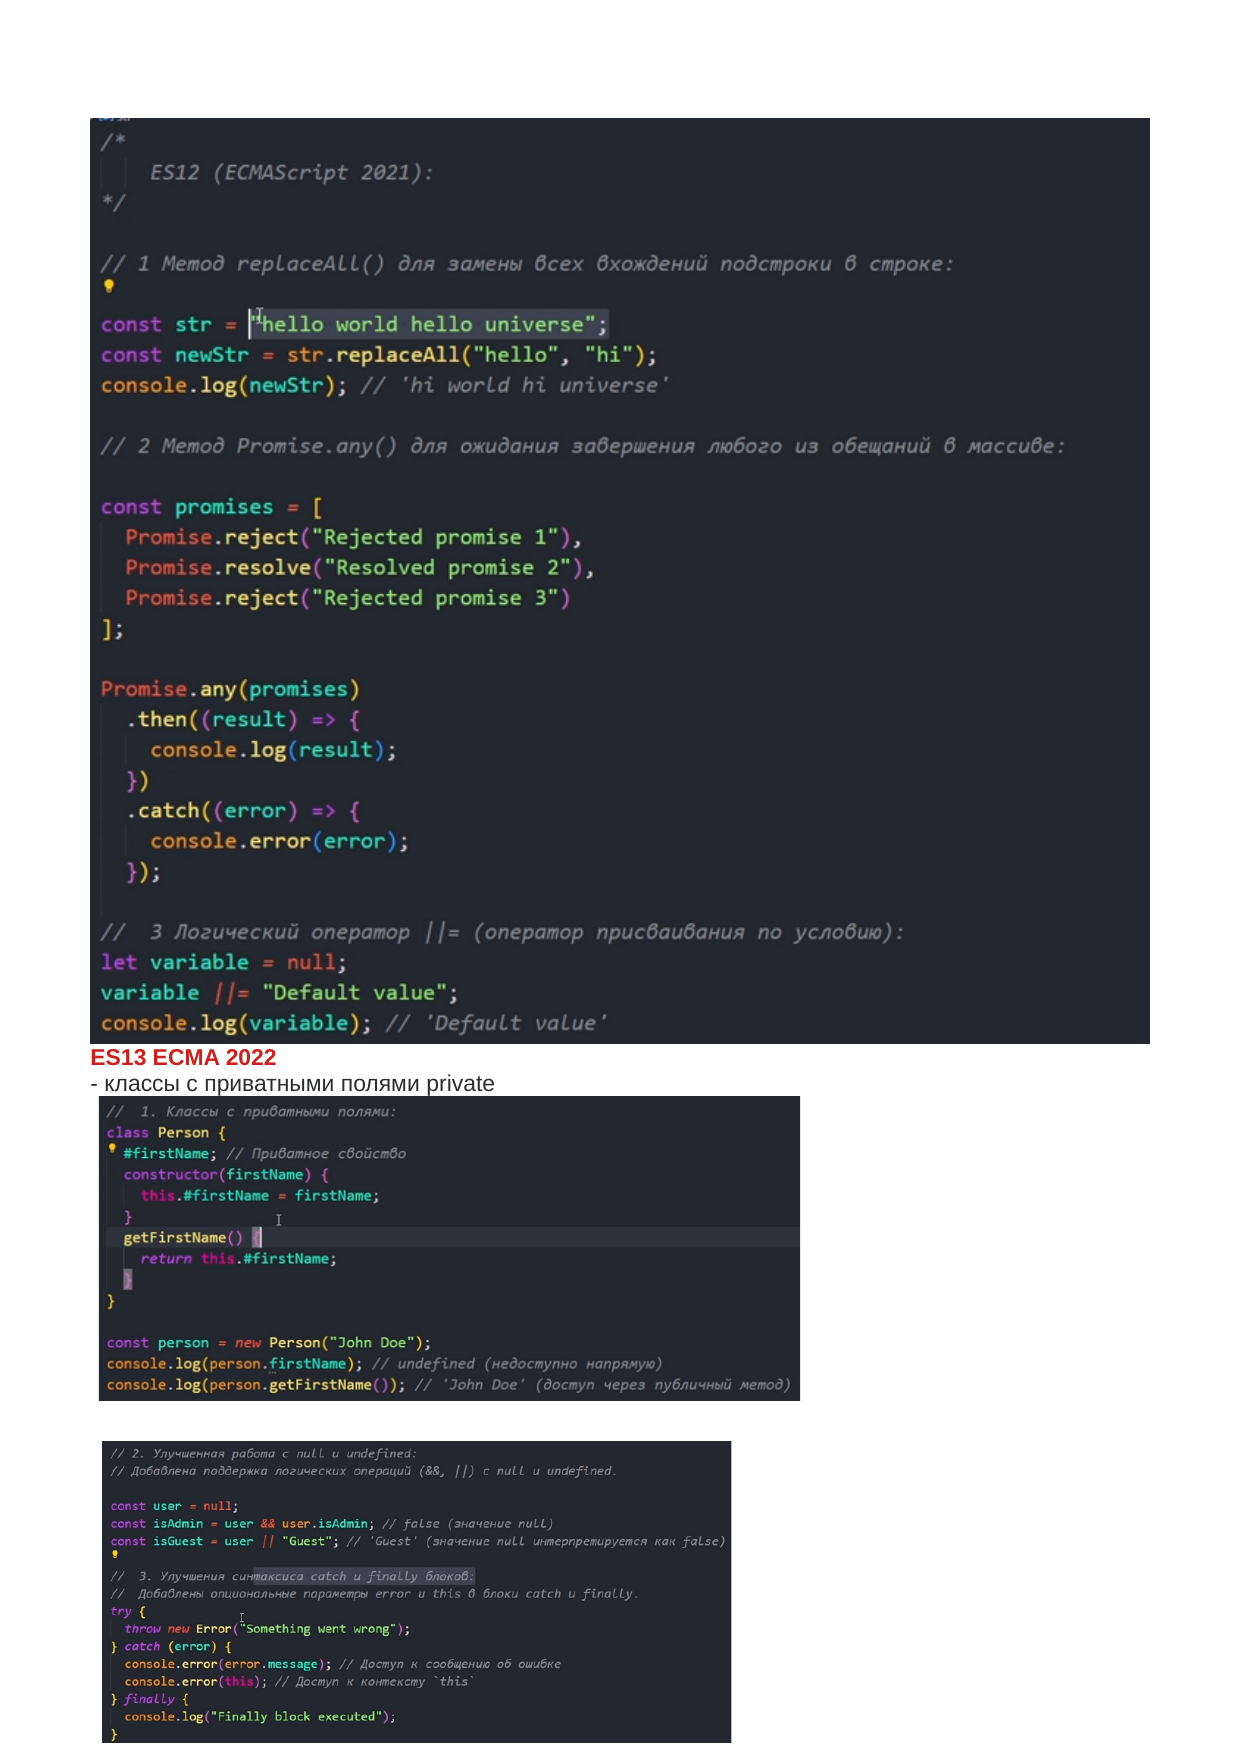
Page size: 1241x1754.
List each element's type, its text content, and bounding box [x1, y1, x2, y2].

picture [90, 118, 1150, 1044]
picture [98, 1096, 801, 1401]
text ES13 ECMA 2022 [90, 1044, 1150, 1070]
text - классы с приватными полями private [90, 1070, 1150, 1097]
picture [102, 1441, 732, 1743]
